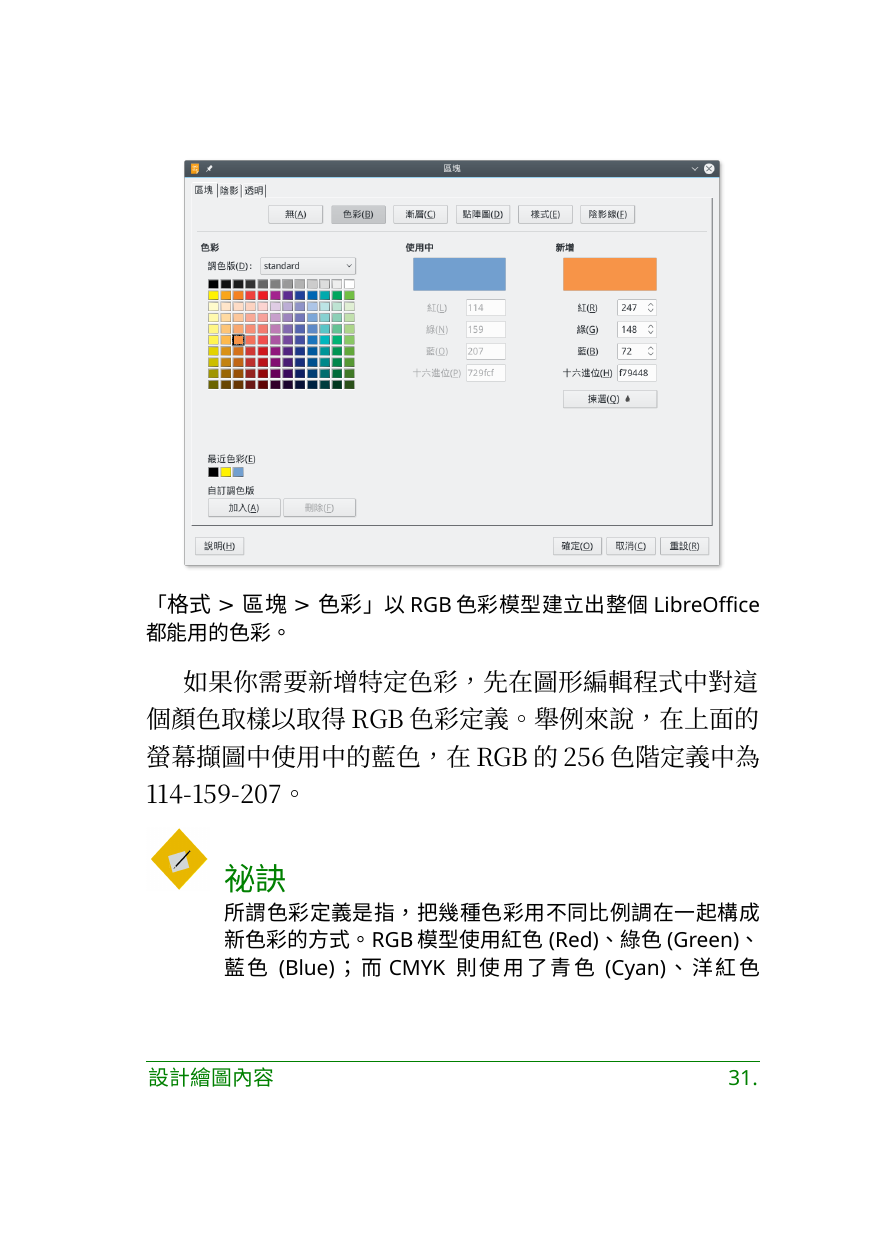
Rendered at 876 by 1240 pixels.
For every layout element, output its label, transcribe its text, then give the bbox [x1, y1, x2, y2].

list 祕訣 [146, 827, 760, 899]
table_cell 「格式 > 區塊 > 色彩」以RGB色彩模型建立出整個LibreOffice都能用的色彩。 [146, 583, 760, 645]
picture [180, 156, 727, 573]
table_header [146, 146, 760, 583]
text 如果你需要新增特定色彩，先在圖形編輯程式中對這個顏色取樣以取得RGB色彩定義。舉例來說，在上面的螢幕擷圖中使用中的藍色，在RGB的256色階定義中為114-159-207。 [146, 661, 760, 811]
text 所謂色彩定義是指，把幾種色彩用不同比例調在一起構成新色彩的方式。RGB模型使用紅色 (Red)、綠色 (Green)、藍色 (Blue)；而CMYK 則使用了青色 (Cyan)、洋紅色 [224, 899, 760, 980]
picture [146, 827, 210, 891]
